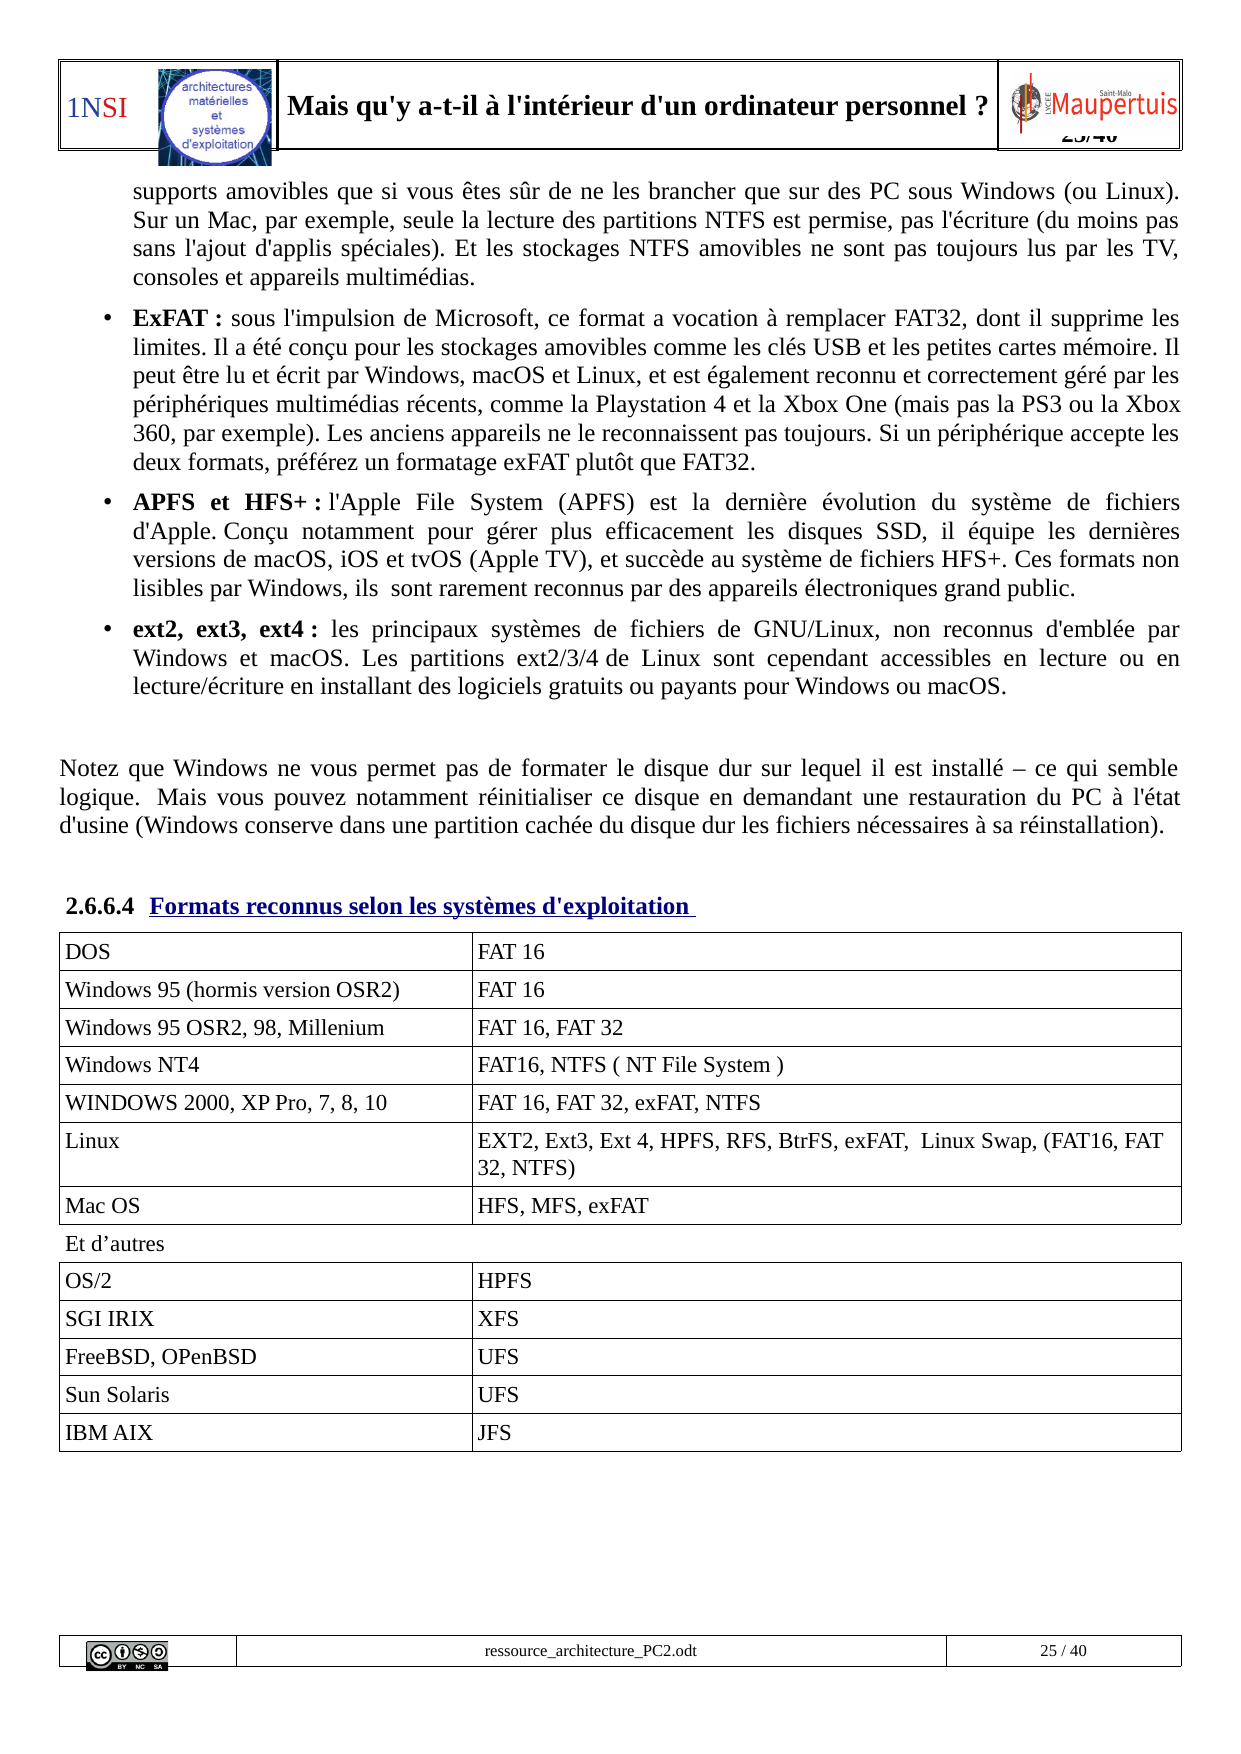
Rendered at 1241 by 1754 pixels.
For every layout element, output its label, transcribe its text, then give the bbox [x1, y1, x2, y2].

table_cell FreeBSD, OPenBSD [60, 1339, 472, 1375]
table_cell [472, 1225, 1181, 1262]
table_cell Linux [60, 1123, 472, 1186]
picture [1011, 70, 1179, 136]
list ext2, ext3, ext4 : les principaux systèmes de fichiers de GNU/Linux, non reconnus d'emblée par Windows et macOS. Les partitions ext2/3/4 de Linux sont cependant accessibles en lecture ou en lecture/écriture en installant des logiciels gratuits ou payants pour Windows ou macOS. [103, 614, 1181, 700]
table_cell OS/2 [60, 1263, 472, 1299]
table_cell HPFS [473, 1263, 1181, 1299]
table_cell UFS [473, 1339, 1181, 1375]
table_cell FAT 16, FAT 32 [473, 1009, 1181, 1046]
table_cell Et d’autres [59, 1225, 472, 1262]
text Notez que Windows ne vous permet pas de formater le disque dur sur lequel il est installé – ce qui semble logique. Mais vous pouvez notamment réinitialiser ce disque en demandant une restauration du PC à l'état d'usine (Windows conserve dans une partition cachée du disque dur les fichiers nécessaires à sa réinstallation). [59, 753, 1181, 839]
picture [158, 69, 272, 166]
table_cell Windows 95 OSR2, 98, Millenium [60, 1009, 472, 1046]
table_cell FAT 16, FAT 32, exFAT, NTFS [473, 1085, 1181, 1122]
table_header FAT 16 [473, 933, 1181, 970]
table_cell WINDOWS 2000, XP Pro, 7, 8, 10 [60, 1085, 472, 1122]
list supports amovibles que si vous êtes sûr de ne les brancher que sur des PC sous Windows (ou Linux). Sur un Mac, par exemple, seule la lecture des partitions NTFS est permise, pas l'écriture (du moins pas sans l'ajout d'applis spéciales). Et les stockages NTFS amovibles ne sont pas toujours lus par les TV, consoles et appareils multimédias. [103, 176, 1181, 291]
list APFS et HFS+ : l'Apple File System (APFS) est la dernière évolution du système de fichiers d'Apple. Conçu notamment pour gérer plus efficacement les disques SSD, il équipe les dernières versions de macOS, iOS et tvOS (Apple TV), et succède au système de fichiers HFS+. Ces formats non lisibles par Windows, ils sont rarement reconnus par des appareils électroniques grand public. [103, 487, 1181, 602]
table_header DOS [60, 933, 472, 970]
table_cell Mac OS [60, 1187, 472, 1224]
table_cell EXT2, Ext3, Ext 4, HPFS, RFS, BtrFS, exFAT, Linux Swap, (FAT16, FAT 32, NTFS) [473, 1123, 1181, 1186]
table_cell Windows NT4 [60, 1047, 472, 1084]
list ExFAT : sous l'impulsion de Microsoft, ce format a vocation à remplacer FAT32, dont il supprime les limites. Il a été conçu pour les stockages amovibles comme les clés USB et les petites cartes mémoire. Il peut être lu et écrit par Windows, macOS et Linux, et est également reconnu et correctement géré par les périphériques multimédias récents, comme la Playstation 4 et la Xbox One (mais pas la PS3 ou la Xbox 360, par exemple). Les anciens appareils ne le reconnaissent pas toujours. Si un périphérique accepte les deux formats, préférez un formatage exFAT plutôt que FAT32. [103, 303, 1181, 475]
table_cell HFS, MFS, exFAT [473, 1187, 1181, 1224]
table_cell JFS [473, 1414, 1181, 1451]
table_cell XFS [473, 1301, 1181, 1337]
table_cell SGI IRIX [60, 1301, 472, 1337]
table_cell FAT 16 [473, 971, 1181, 1008]
table_cell UFS [473, 1376, 1181, 1413]
table_cell Sun Solaris [60, 1376, 472, 1413]
picture [86, 1641, 169, 1672]
table_cell IBM AIX [60, 1414, 472, 1451]
subtitle Formats reconnus selon les systèmes d'exploitation [59, 891, 1181, 919]
table_cell FAT16, NTFS ( NT File System ) [473, 1047, 1181, 1084]
table_cell Windows 95 (hormis version OSR2) [60, 971, 472, 1008]
